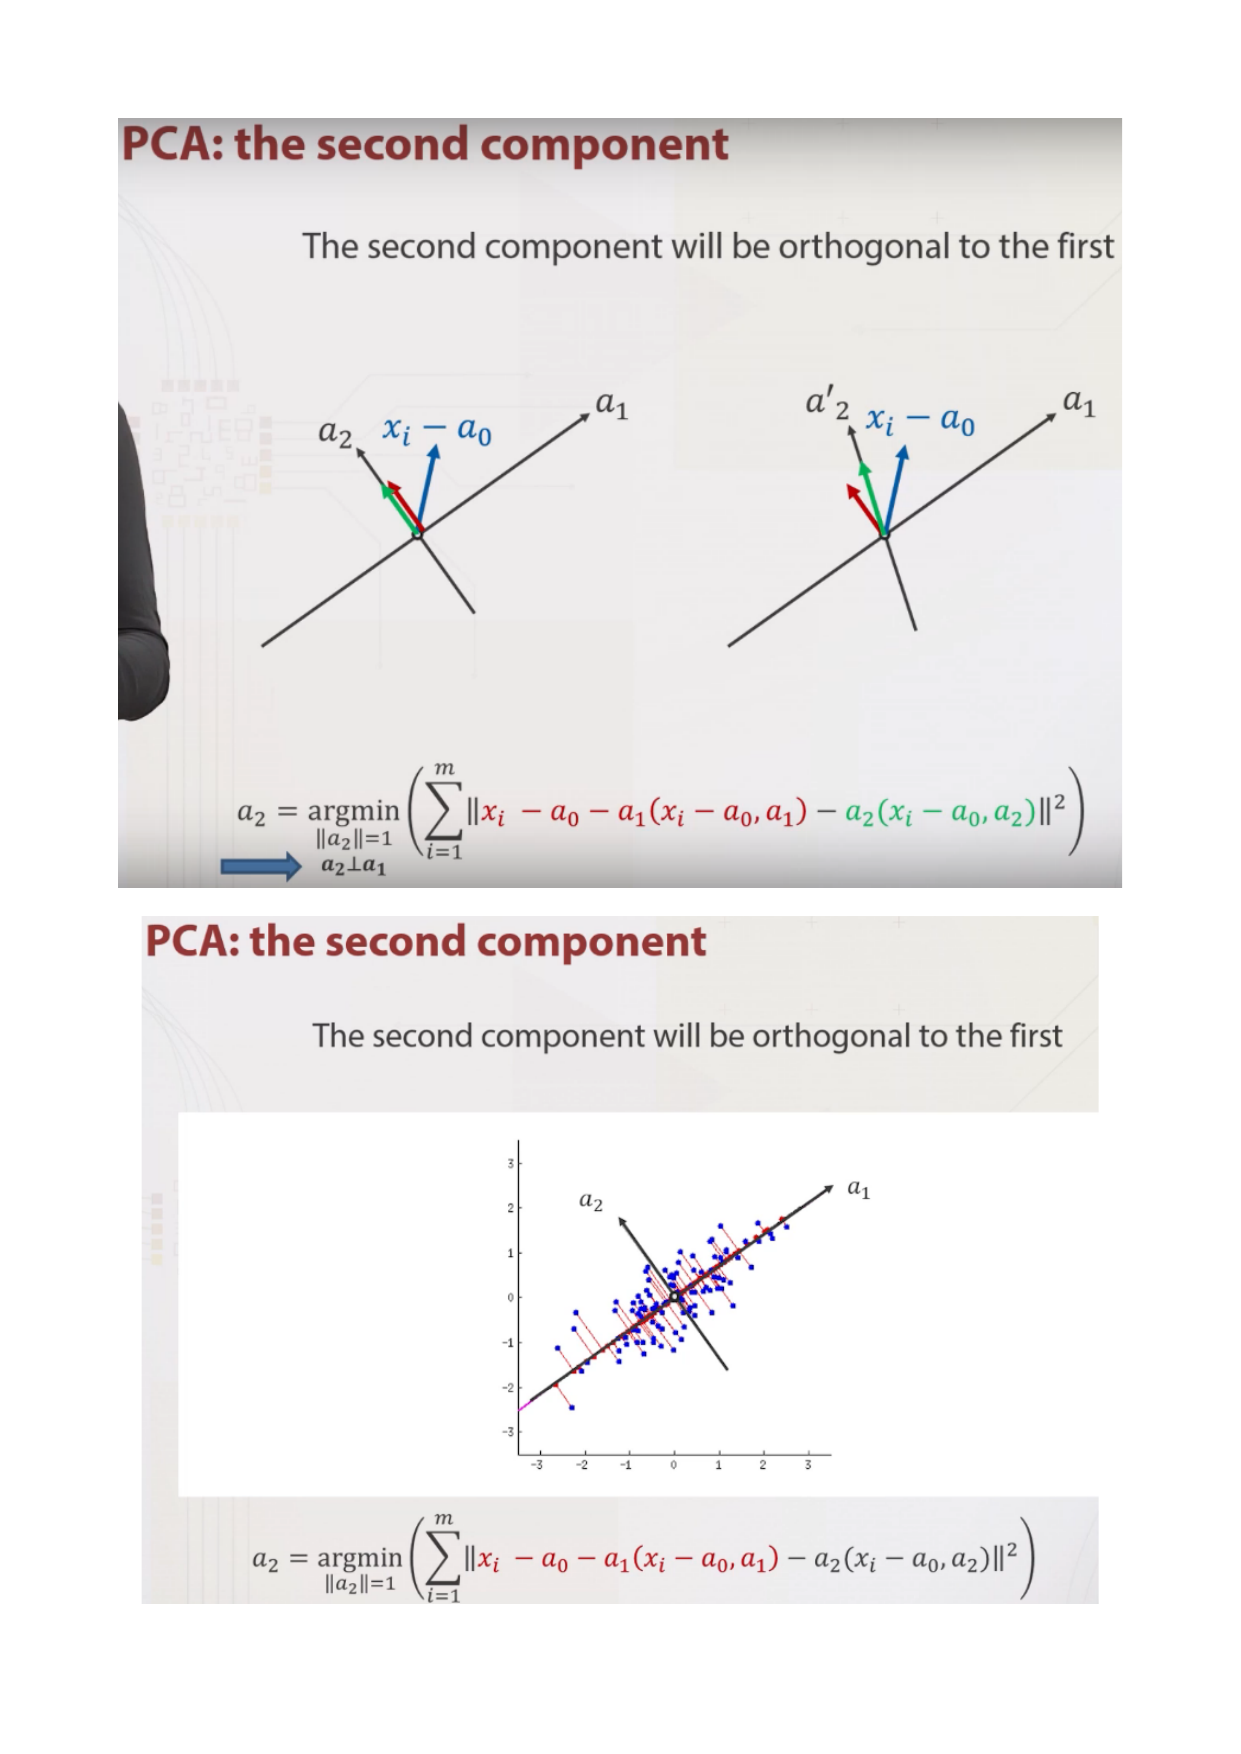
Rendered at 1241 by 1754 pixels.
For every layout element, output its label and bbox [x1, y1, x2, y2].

picture [141, 916, 1099, 1604]
picture [118, 118, 1123, 888]
